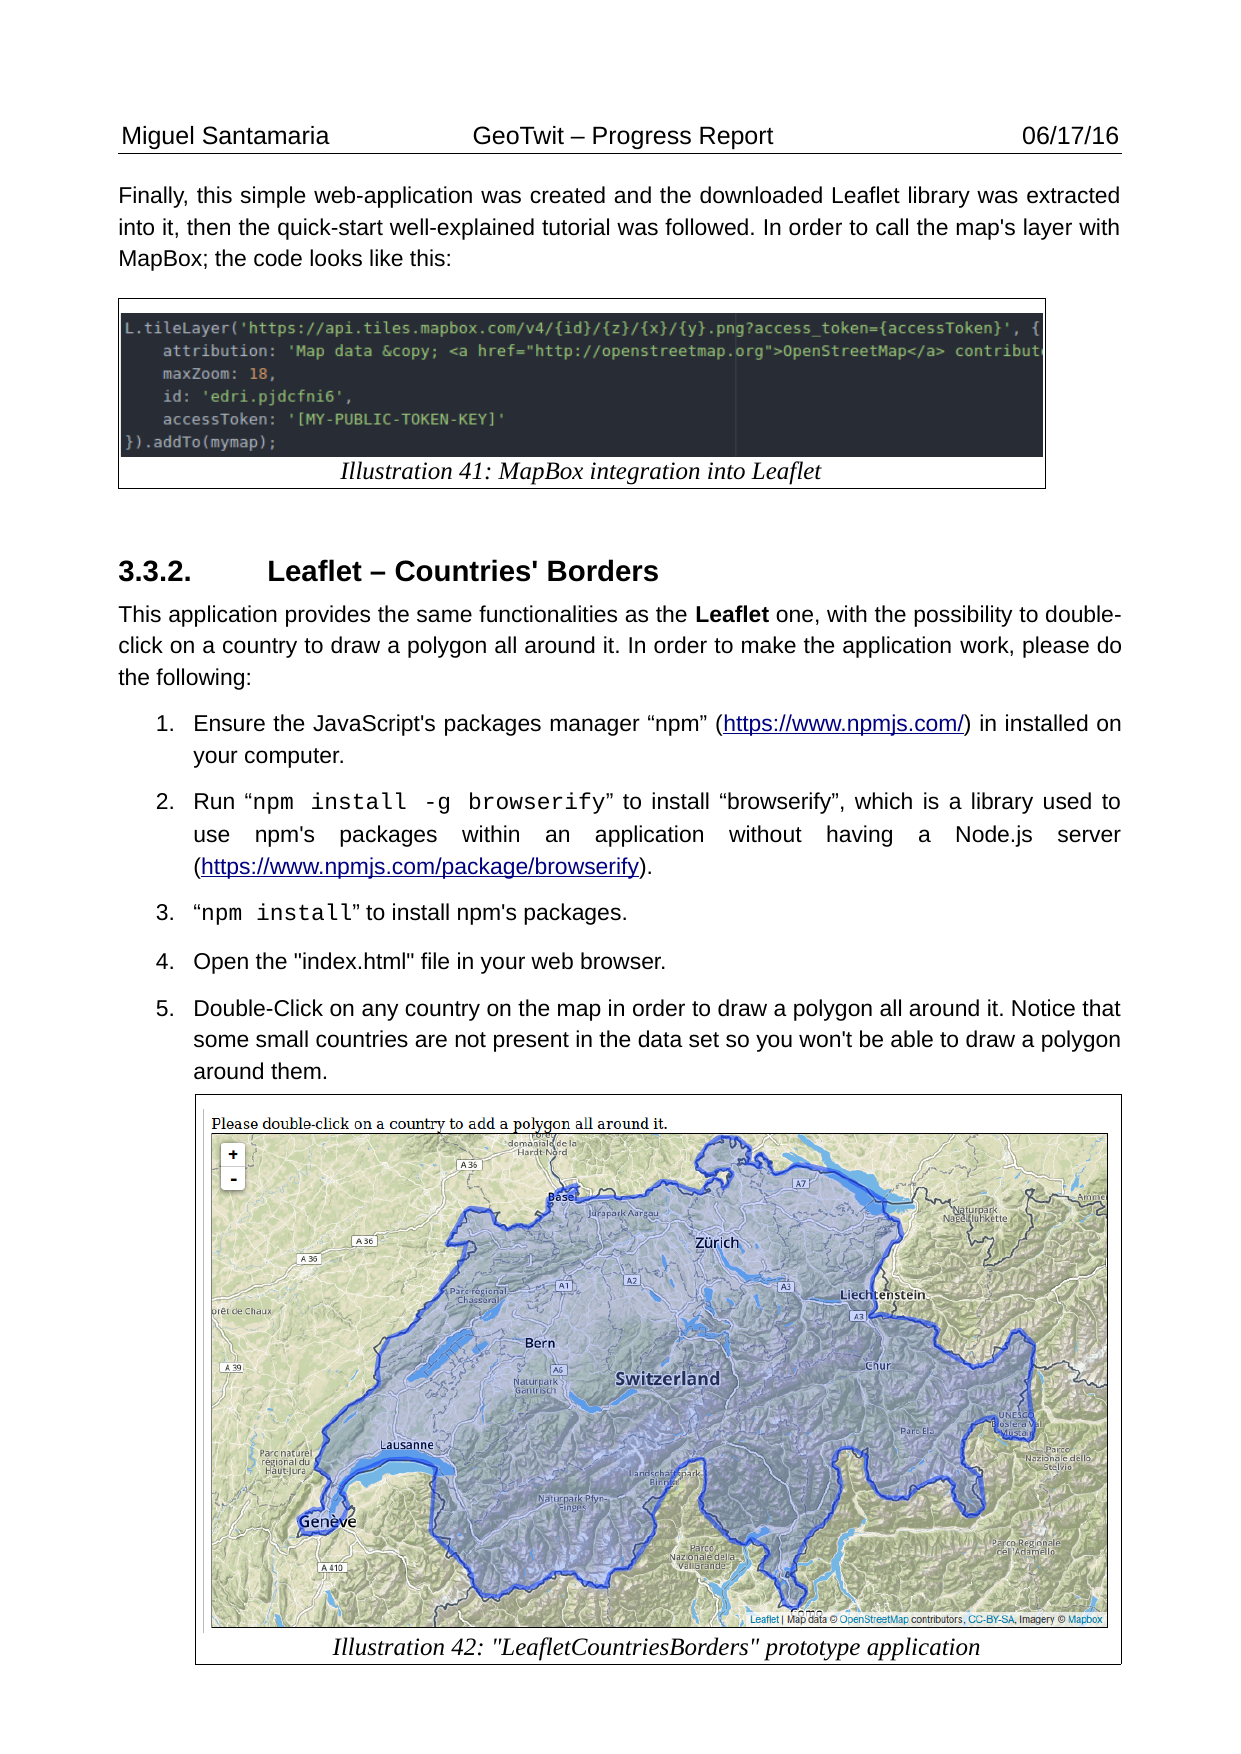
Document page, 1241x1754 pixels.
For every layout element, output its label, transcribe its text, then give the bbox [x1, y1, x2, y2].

picture [120, 313, 1043, 457]
text Finally, this simple web-application was created and the downloaded Leaflet library was extracted into it, then the quick-start well-explained tutorial was followed. In order to call the map's layer with MapBox; the code looks like this: [118, 182, 1122, 272]
list Illustration 42: "LeafletCountriesBorders" prototype application [198, 1110, 1118, 1661]
list Ensure the JavaScript's packages manager “npm” (https://www.npmjs.com/) in installed on your computer. [156, 710, 1122, 768]
list Illustration 41: MapBox integration into Leaflet [121, 457, 1043, 485]
list “npm install” to install npm's packages. [156, 899, 1122, 928]
text This application provides the same functionalities as the Leaflet one, with the possibility to double-click on a country to draw a polygon all around it. In order to make the application work, please do the following: [118, 601, 1122, 690]
picture [203, 1109, 1112, 1633]
list Double-Click on any country on the map in order to draw a polygon all around it. Notice that some small countries are not present in the data set so you won't be able to draw a polygon around them. [156, 994, 1122, 1084]
list Open the "index.html" file in your web browser. [156, 948, 1122, 974]
subtitle Leaflet – Countries' Borders [118, 554, 1122, 588]
list [196, 1095, 1121, 1664]
list Run “npm install -g browserify” to install “browserify”, which is a library used to use npm's packages within an application without having a Node.js server (https://www.npmjs.com/package/browserify). [156, 788, 1122, 879]
